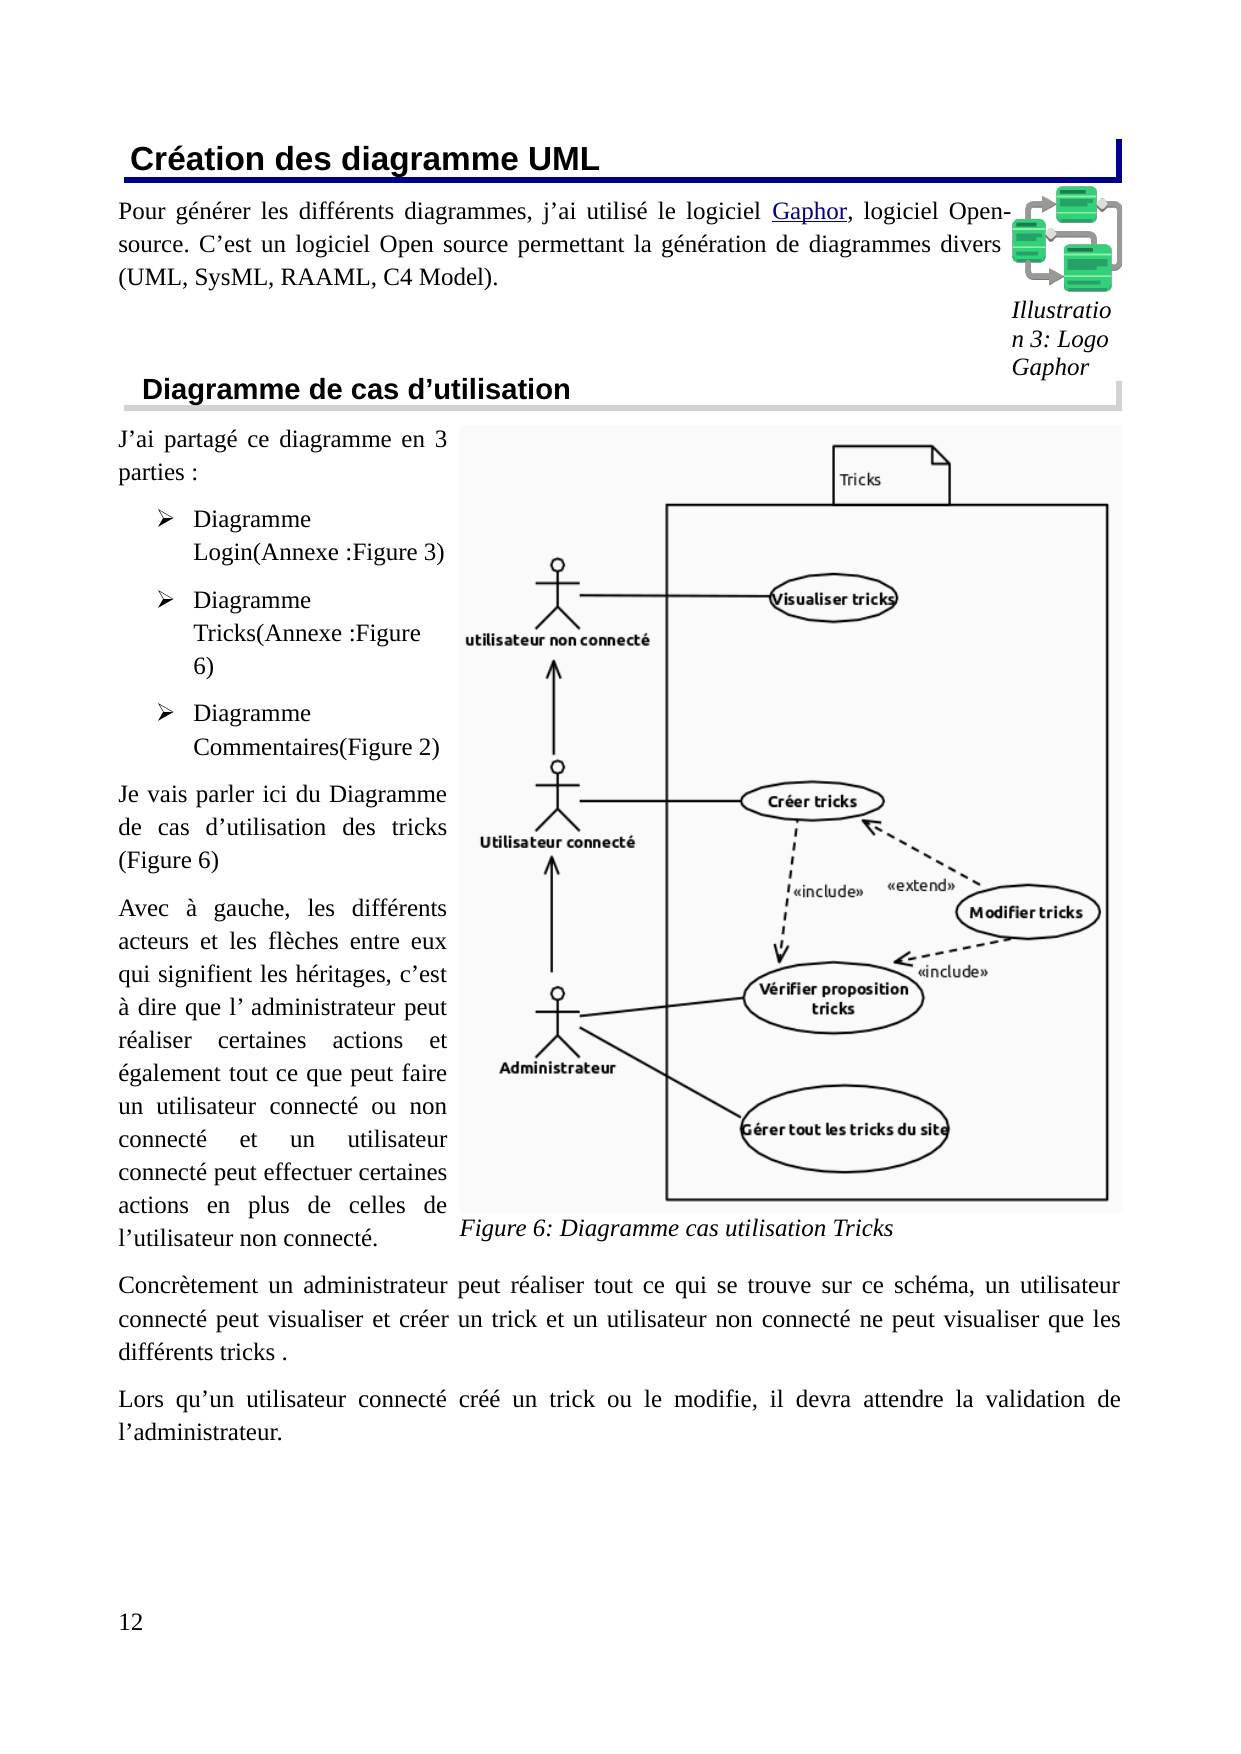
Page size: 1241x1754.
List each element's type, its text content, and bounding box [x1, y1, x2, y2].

text Pour générer les différents diagrammes, j’ai utilisé le logiciel Gaphor, logiciel Open-source. C’est un logiciel Open source permettant la génération de diagrammes divers (UML, SysML, RAAML, C4 Model). [118, 196, 1011, 291]
subtitle Création des diagramme UML [118, 139, 1116, 177]
list Diagramme Login(Annexe :Figure 3) [156, 504, 459, 566]
text Je vais parler ici du Diagramme de cas d’utilisation des tricks (Figure 6) [118, 779, 459, 874]
list Diagramme Tricks(Annexe :Figure 6) [156, 585, 459, 680]
text Lors qu’un utilisateur connecté créé un trick ou le modifie, il devra attendre la validation de l’administrateur. [118, 1384, 1122, 1446]
text Avec à gauche, les différents acteurs et les flèches entre eux qui signifient les héritages, c’est à dire que l’ administrateur peut réaliser certaines actions et également tout ce que peut faire un utilisateur connecté ou non connecté et un utilisateur connecté peut effectuer certaines actions en plus de celles de l’utilisateur non connecté. [118, 893, 1122, 1252]
text Concrètement un administrateur peut réaliser tout ce qui se trouve sur ce schéma, un utilisateur connecté peut visualiser et créer un trick et un utilisateur non connecté ne peut visualiser que les différents tricks . [118, 1271, 1122, 1365]
text J’ai partagé ce diagramme en 3 parties : [118, 413, 1122, 485]
text Figure 6: Diagramme cas utilisation Tricks [459, 1213, 1122, 1242]
picture [1011, 184, 1123, 295]
text Illustration 3: Logo Gaphor [1011, 295, 1122, 381]
picture [459, 425, 1123, 1213]
list Diagramme Commentaires(Figure 2) [156, 698, 459, 760]
subtitle Diagramme de cas d’utilisation [118, 372, 1116, 405]
